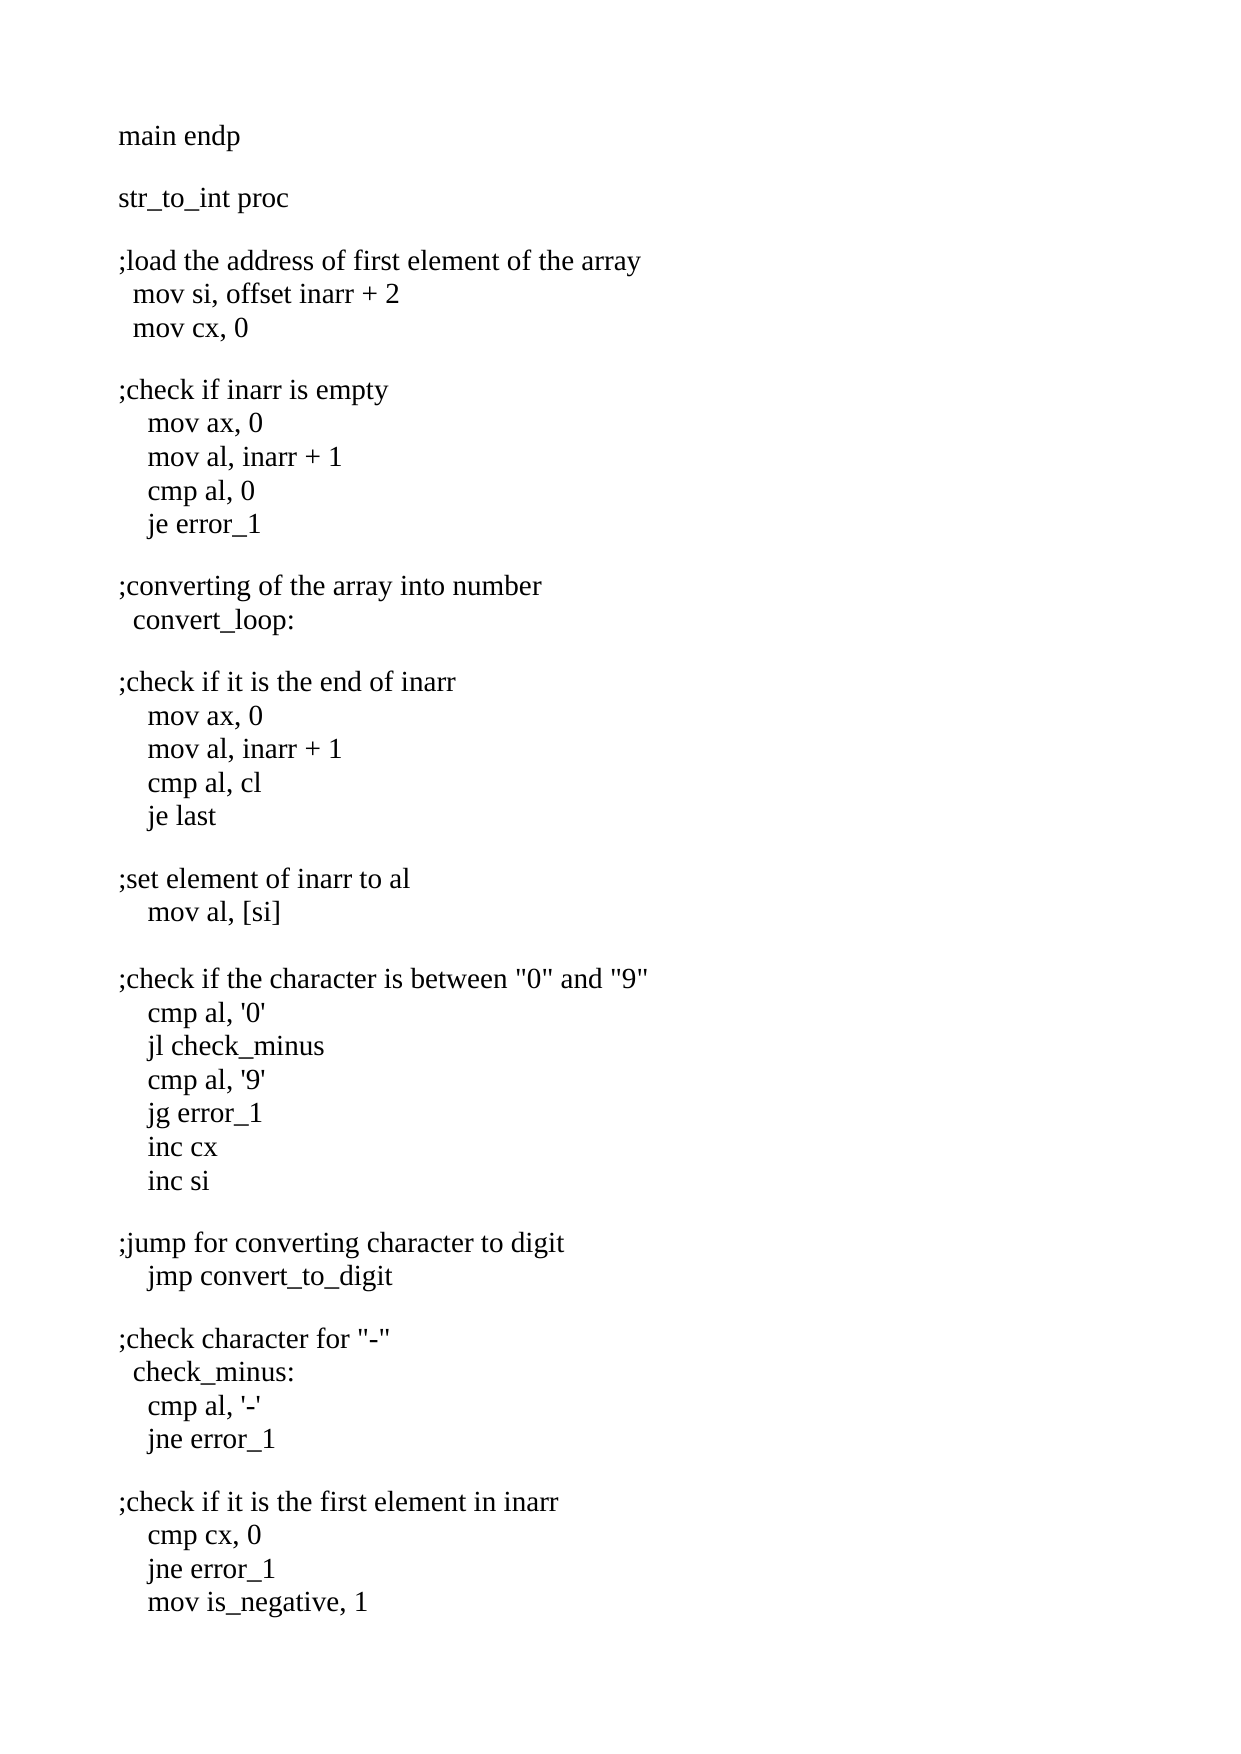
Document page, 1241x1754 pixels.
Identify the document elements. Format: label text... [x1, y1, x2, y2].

text mov al, inarr + 1 [118, 439, 1122, 473]
text ;check if inarr is empty [118, 372, 1122, 406]
text jmp convert_to_digit [118, 1258, 1122, 1292]
text inc cx [118, 1129, 1122, 1163]
text ;converting of the array into number [118, 568, 1122, 602]
text check_minus: [118, 1354, 1122, 1388]
text mov si, offset inarr + 2 [118, 276, 1122, 310]
text jne error_1 [118, 1421, 1122, 1455]
text ;check if it is the end of inarr [118, 664, 1122, 698]
text mov ax, 0 [118, 698, 1122, 731]
text je last [118, 798, 1122, 832]
text ;jump for converting character to digit [118, 1225, 1122, 1258]
text str_to_int proc [118, 180, 1122, 214]
text mov al, [si] [118, 894, 1122, 928]
text ;check if it is the first element in inarr [118, 1484, 1122, 1517]
text cmp al, '-' [118, 1388, 1122, 1421]
text cmp al, 0 [118, 473, 1122, 506]
text cmp al, '0' [118, 995, 1122, 1028]
text ;check character for "-" [118, 1321, 1122, 1354]
text cmp al, cl [118, 765, 1122, 798]
text ;check if the character is between "0" and "9" [118, 961, 1122, 995]
text main endp [118, 118, 1122, 152]
text mov is_negative, 1 [118, 1584, 1122, 1618]
text mov ax, 0 [118, 406, 1122, 439]
text mov cx, 0 [118, 310, 1122, 343]
text convert_loop: [118, 602, 1122, 636]
text je error_1 [118, 506, 1122, 540]
text cmp cx, 0 [118, 1517, 1122, 1551]
text ;load the address of first element of the array [118, 243, 1122, 276]
text ;set element of inarr to al [118, 861, 1122, 894]
text jl check_minus [118, 1028, 1122, 1062]
text jne error_1 [118, 1551, 1122, 1584]
text mov al, inarr + 1 [118, 731, 1122, 765]
text cmp al, '9' [118, 1062, 1122, 1096]
text jg error_1 [118, 1096, 1122, 1129]
text inc si [118, 1163, 1122, 1196]
